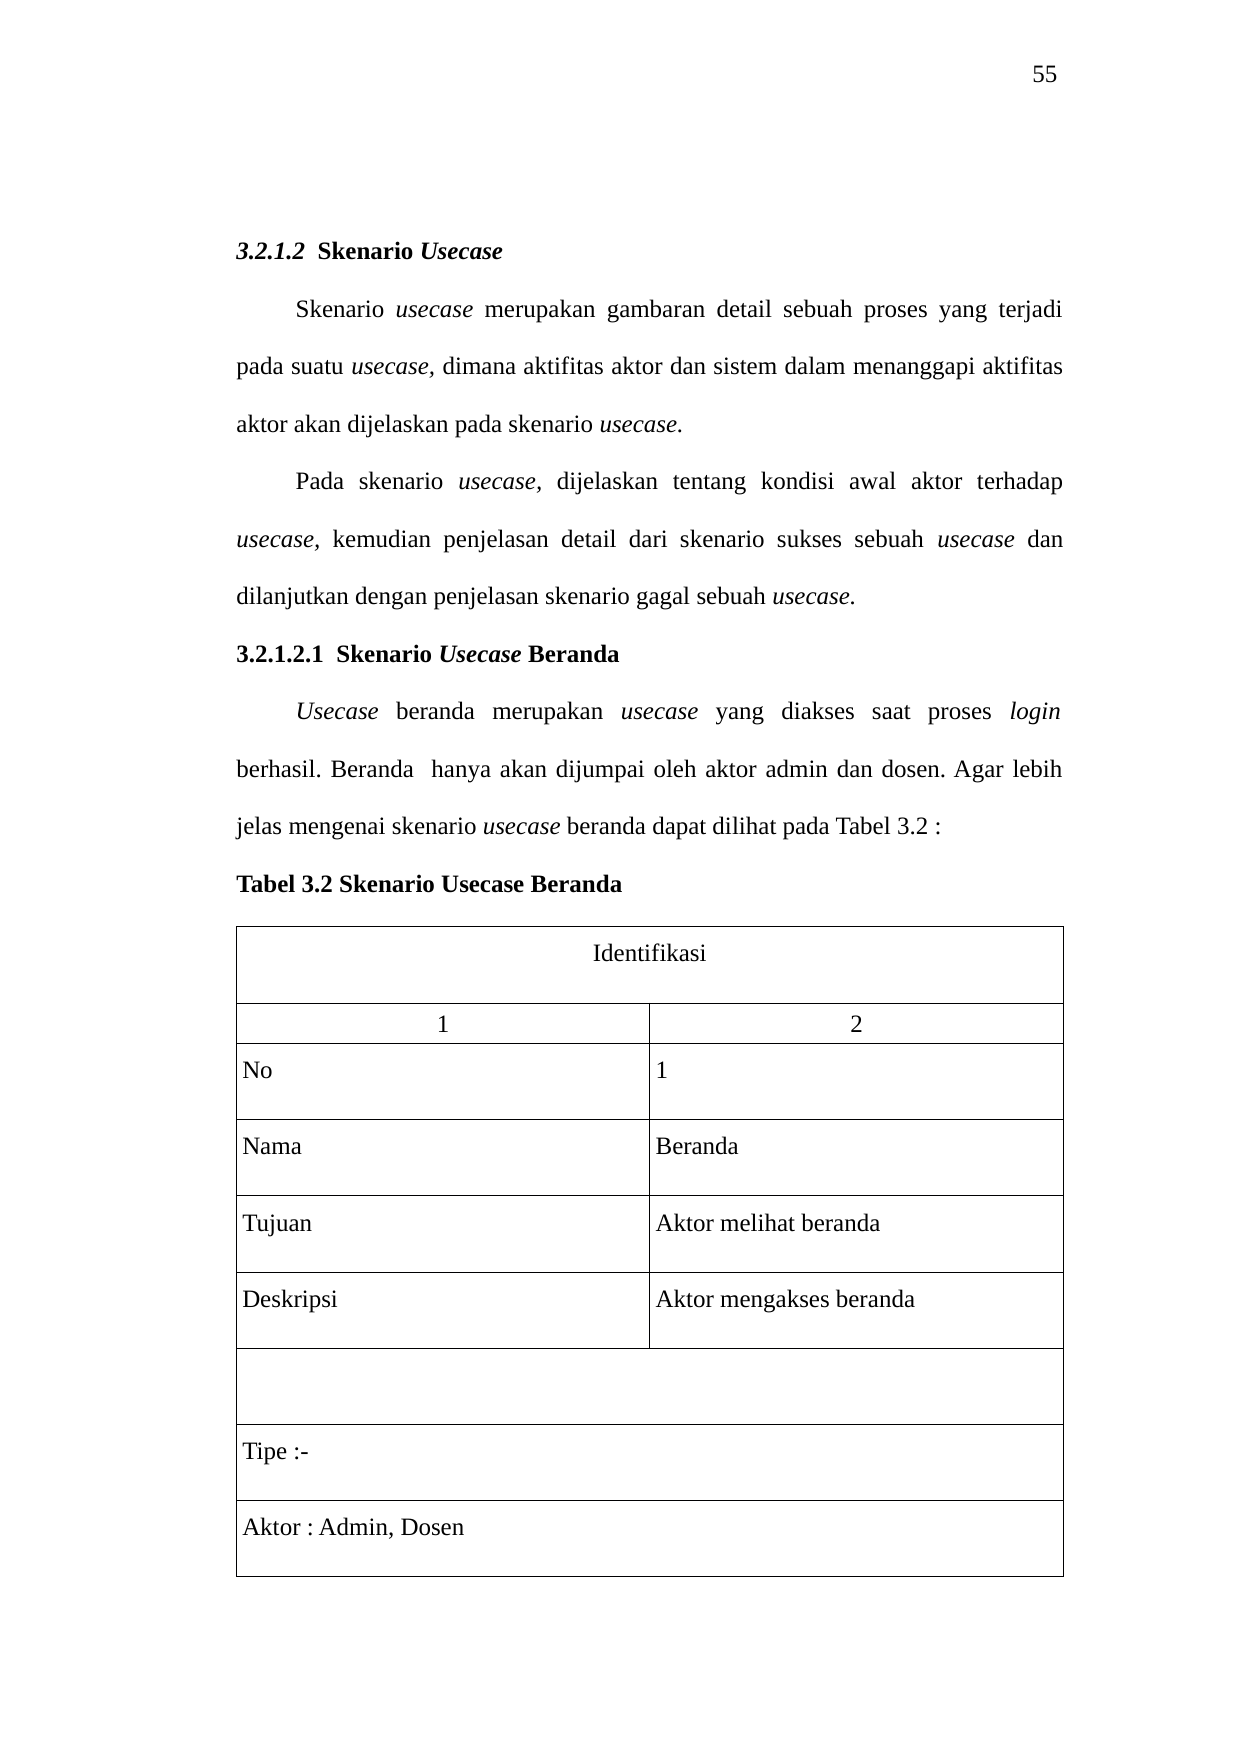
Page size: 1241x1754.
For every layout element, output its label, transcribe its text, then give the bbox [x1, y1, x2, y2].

table_cell Aktor : Admin, Dosen [237, 1501, 1063, 1576]
table_cell 1 [237, 1004, 649, 1043]
table_cell Nama [237, 1120, 649, 1195]
table_cell Tipe :- [237, 1425, 1063, 1500]
table_cell [237, 1349, 1063, 1424]
text Pada skenario usecase, dijelaskan tentang kondisi awal aktor terhadap usecase, kemudian penjelasan detail dari skenario sukses sebuah usecase dan dilanjutkan dengan penjelasan skenario gagal sebuah usecase. [236, 466, 1063, 610]
text Skenario usecase merupakan gambaran detail sebuah proses yang terjadi pada suatu usecase, dimana aktifitas aktor dan sistem dalam menanggapi aktifitas aktor akan dijelaskan pada skenario usecase. [236, 294, 1063, 437]
text Usecase beranda merupakan usecase yang diakses saat proses login berhasil. Beranda hanya akan dijumpai oleh aktor admin dan dosen. Agar lebih jelas mengenai skenario usecase beranda dapat dilihat pada Tabel 3.2 : [236, 696, 1063, 840]
table_cell Aktor mengakses beranda [650, 1273, 1063, 1348]
subtitle Skenario Usecase [236, 236, 1063, 265]
table_cell Tujuan [237, 1196, 649, 1272]
table_cell Aktor melihat beranda [650, 1196, 1063, 1272]
subtitle Skenario Usecase Beranda [236, 639, 1063, 667]
table_cell Beranda [650, 1120, 1063, 1195]
table_cell Deskripsi [237, 1273, 649, 1348]
table_cell 1 [650, 1044, 1063, 1119]
table_cell No [237, 1044, 649, 1119]
text Tabel 3.2 Skenario Usecase Beranda [236, 869, 1063, 897]
table_cell 2 [650, 1004, 1063, 1043]
table_header Identifikasi [237, 927, 1063, 1002]
